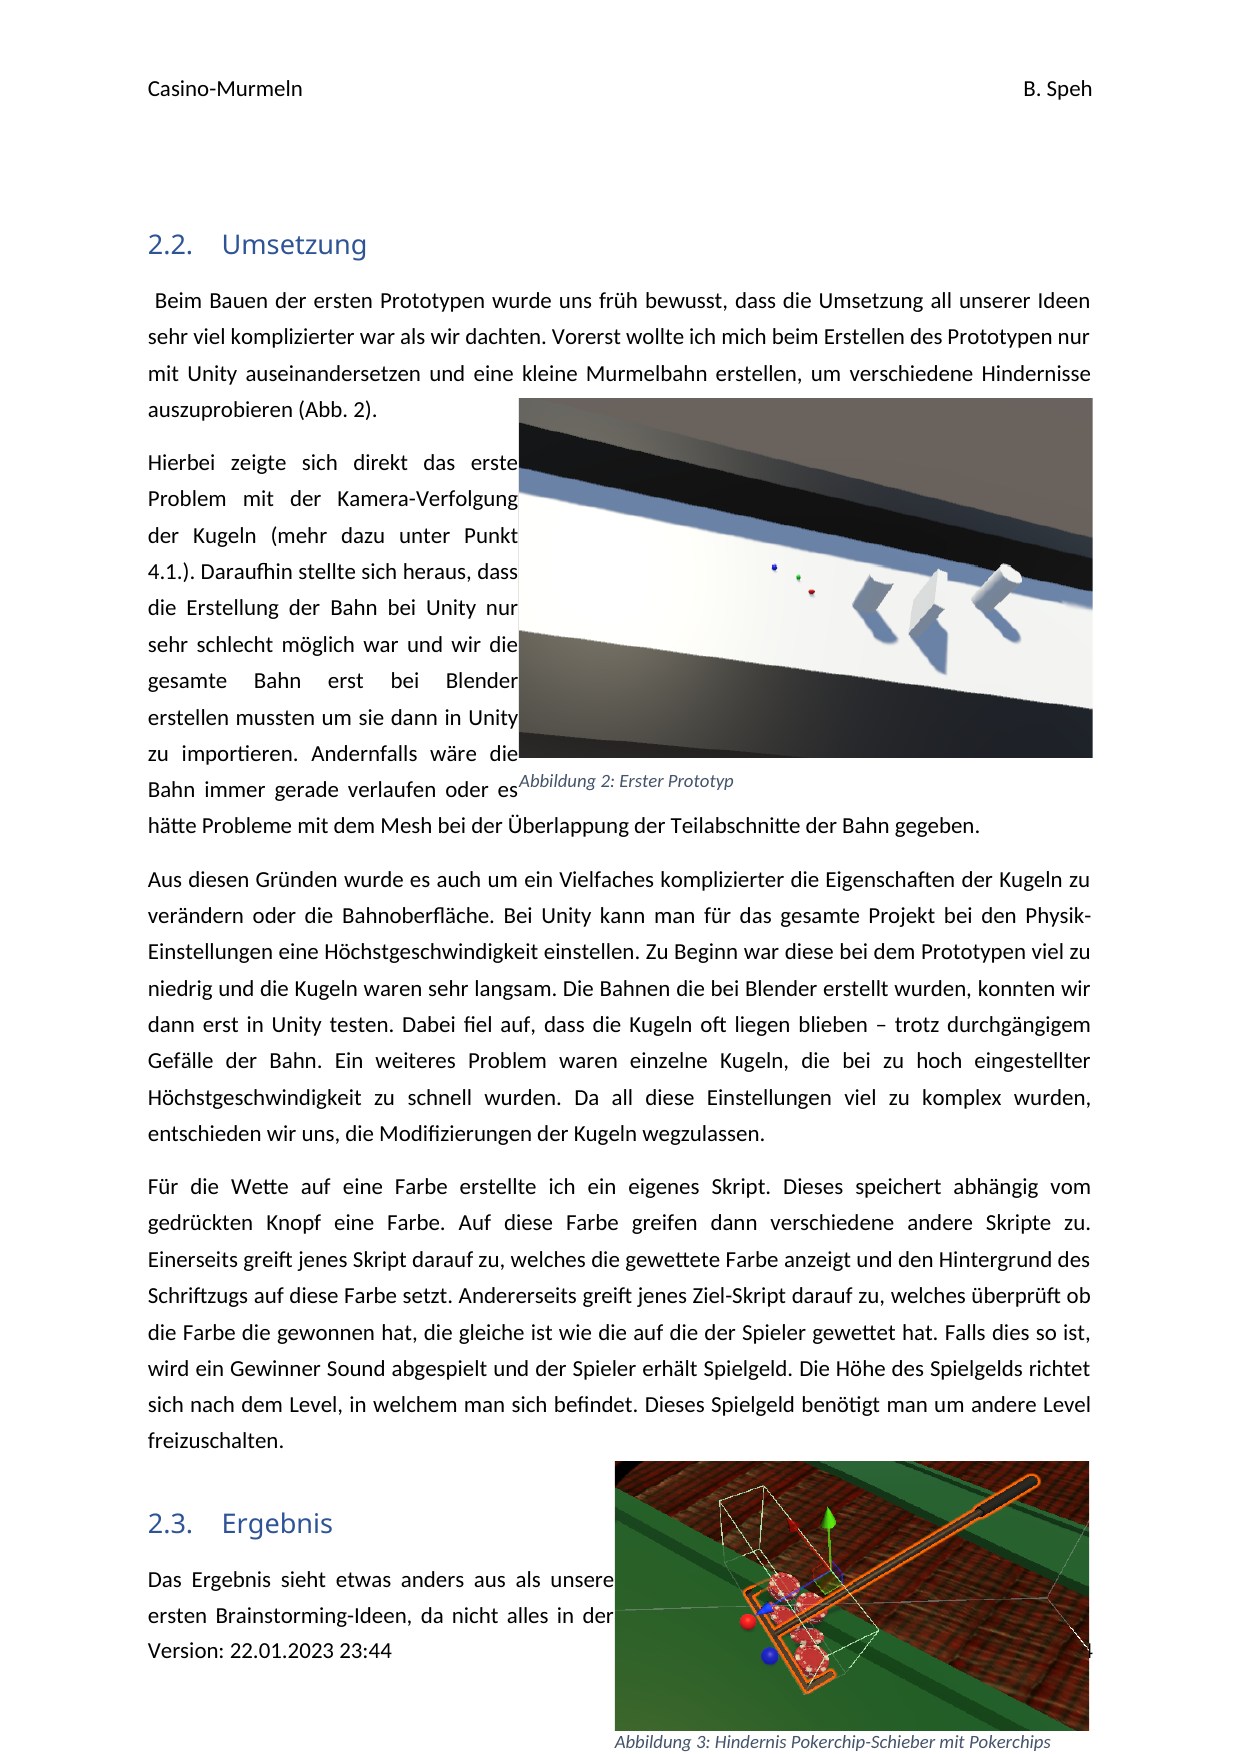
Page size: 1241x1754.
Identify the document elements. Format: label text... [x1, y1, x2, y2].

text Für die Wette auf eine Farbe erstellte ich ein eigenes Skript. Dieses speichert abhängig vom gedrückten Knopf eine Farbe. Auf diese Farbe greifen dann verschiedene andere Skripte zu. Einerseits greift jenes Skript darauf zu, welches die gewettete Farbe anzeigt und den Hintergrund des Schriftzugs auf diese Farbe setzt. Andererseits greift jenes Ziel-Skript darauf zu, welches überprüft ob die Farbe die gewonnen hat, die gleiche ist wie die auf die der Spieler gewettet hat. Falls dies so ist, wird ein Gewinner Sound abgespielt und der Spieler erhält Spielgeld. Die Höhe des Spielgelds richtet sich nach dem Level, in welchem man sich befindet. Dieses Spielgeld benötigt man um andere Level freizuschalten. [148, 1172, 1093, 1455]
text Hierbei zeigte sich direkt das erste Problem mit der Kamera-Verfolgung der Kugeln (mehr dazu unter Punkt 4.1.). Daraufhin stellte sich heraus, dass die Erstellung der Bahn bei Unity nur sehr schlecht möglich war und wir die gesamte Bahn erst bei Blender erstellen mussten um sie dann in Unity zu importieren. Andernfalls wäre die Bahn immer gerade verlaufen oder es hätte Probleme mit dem Mesh bei der Überlappung der Teilabschnitte der Bahn gegeben. [148, 448, 1093, 840]
subtitle Umsetzung [148, 226, 1093, 262]
subtitle Ergebnis [148, 1505, 614, 1542]
text Beim Bauen der ersten Prototypen wurde uns früh bewusst, dass die Umsetzung all unserer Ideen sehr viel komplizierter war als wir dachten. Vorerst wollte ich mich beim Erstellen des Prototypen nur mit Unity auseinandersetzen und eine kleine Murmelbahn erstellen, um verschiedene Hindernisse auszuprobieren (Abb. 2). [148, 286, 1093, 423]
text Abbildung 3: Hindernis Pokerchip-Schieber mit Pokerchips [614, 1731, 1091, 1753]
text Das Ergebnis sieht etwas anders aus als unsere ersten Brainstorming-Ideen, da nicht alles in der [148, 1565, 614, 1629]
text Abbildung 2: Erster Prototyp [519, 769, 1093, 792]
text Aus diesen Gründen wurde es auch um ein Vielfaches komplizierter die Eigenschaften der Kugeln zu verändern oder die Bahnoberfläche. Bei Unity kann man für das gesamte Projekt bei den Physik-Einstellungen eine Höchstgeschwindigkeit einstellen. Zu Beginn war diese bei dem Prototypen viel zu niedrig und die Kugeln waren sehr langsam. Die Bahnen die bei Blender erstellt wurden, konnten wir dann erst in Unity testen. Dabei fiel auf, dass die Kugeln oft liegen blieben – trotz durchgängigem Gefälle der Bahn. Ein weiteres Problem waren einzelne Kugeln, die bei zu hoch eingestellter Höchstgeschwindigkeit zu schnell wurden. Da all diese Einstellungen viel zu komplex wurden, entschieden wir uns, die Modifizierungen der Kugeln wegzulassen. [148, 865, 1093, 1147]
